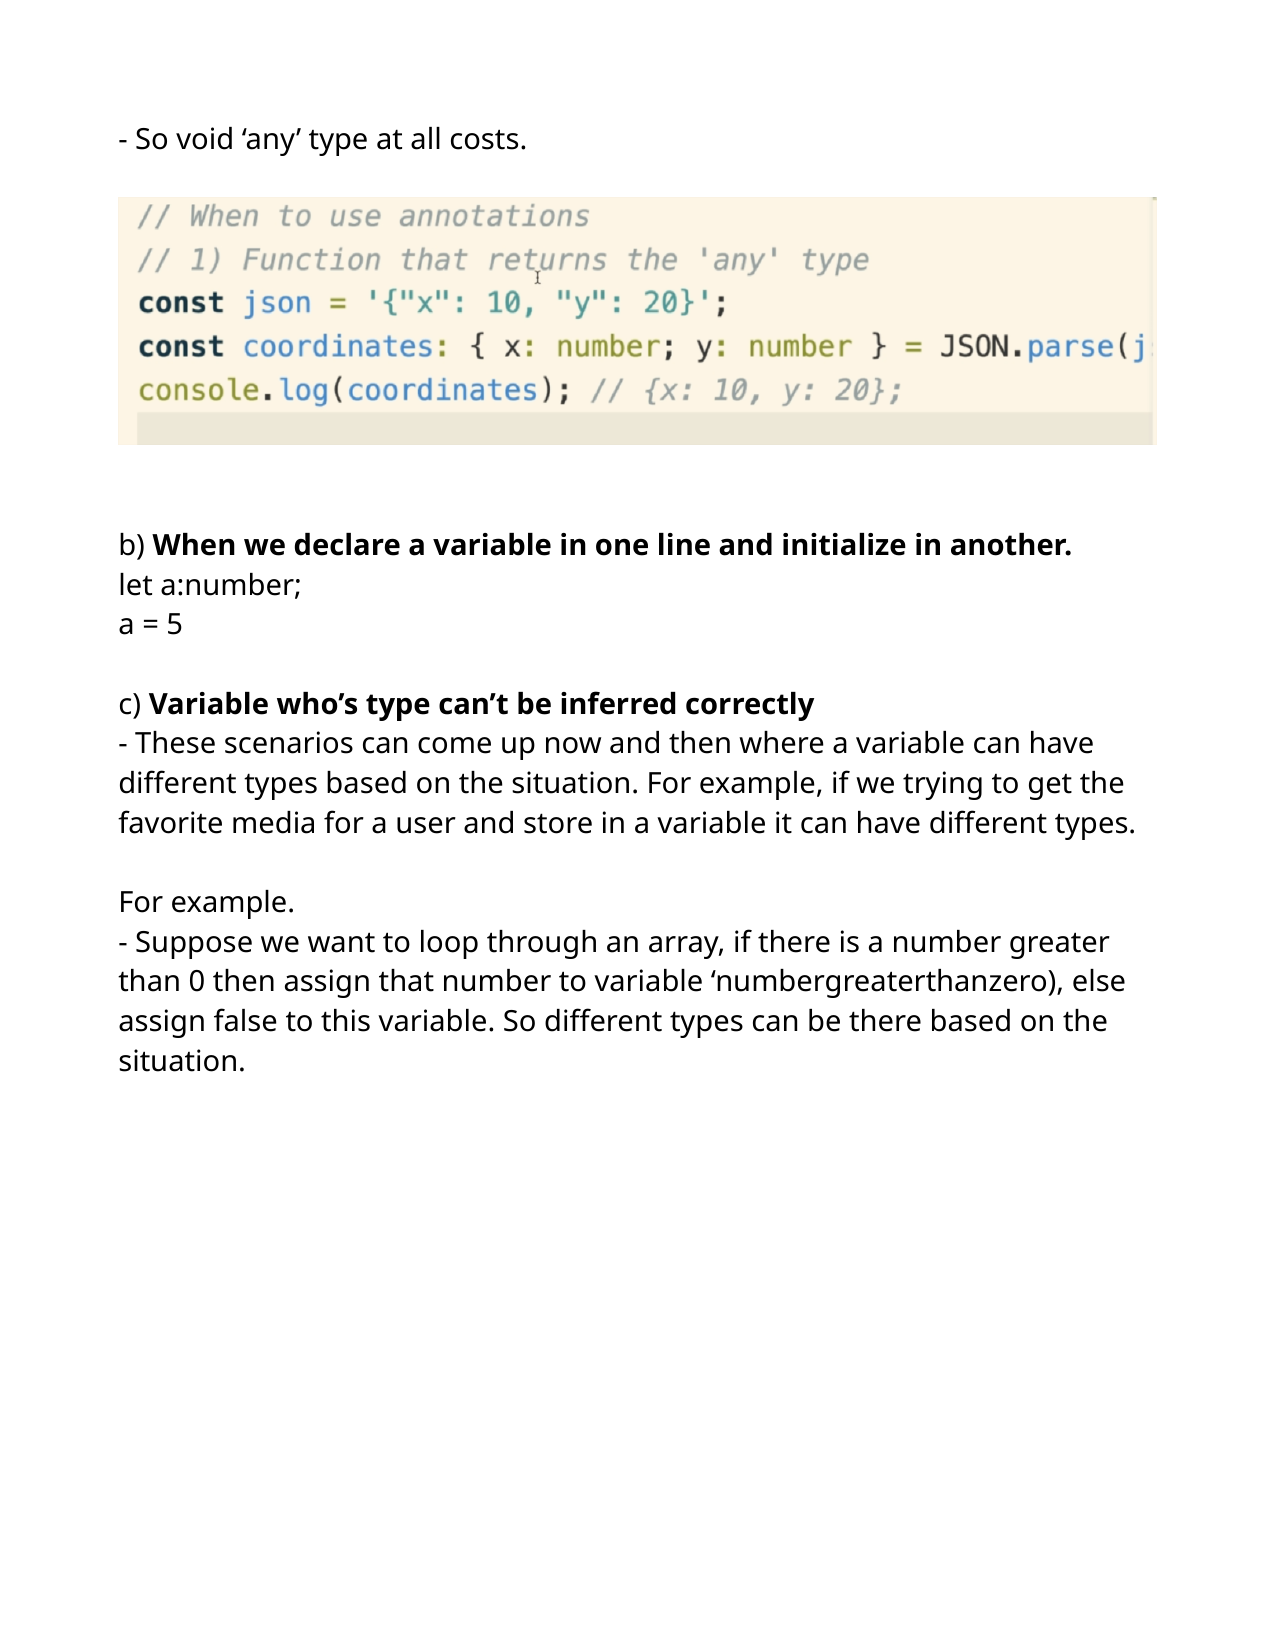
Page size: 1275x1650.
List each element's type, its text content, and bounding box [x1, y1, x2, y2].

picture [118, 197, 1157, 445]
text c) Variable who’s type can’t be inferred correctly [118, 683, 1157, 723]
text - Suppose we want to loop through an array, if there is a number greater than 0 then assign that number to variable ‘numbergreaterthanzero), else assign false to this variable. So different types can be there based on the situation. [118, 921, 1157, 1080]
text - These scenarios can come up now and then where a variable can have different types based on the situation. For example, if we trying to get the favorite media for a user and store in a variable it can have different types. [118, 723, 1157, 842]
text let a:number; [118, 564, 1157, 603]
text - So void ‘any’ type at all costs. [118, 118, 1157, 158]
text a = 5 [118, 603, 1157, 643]
text For example. [118, 881, 1157, 921]
text b) When we declare a variable in one line and initialize in another. [118, 524, 1157, 564]
